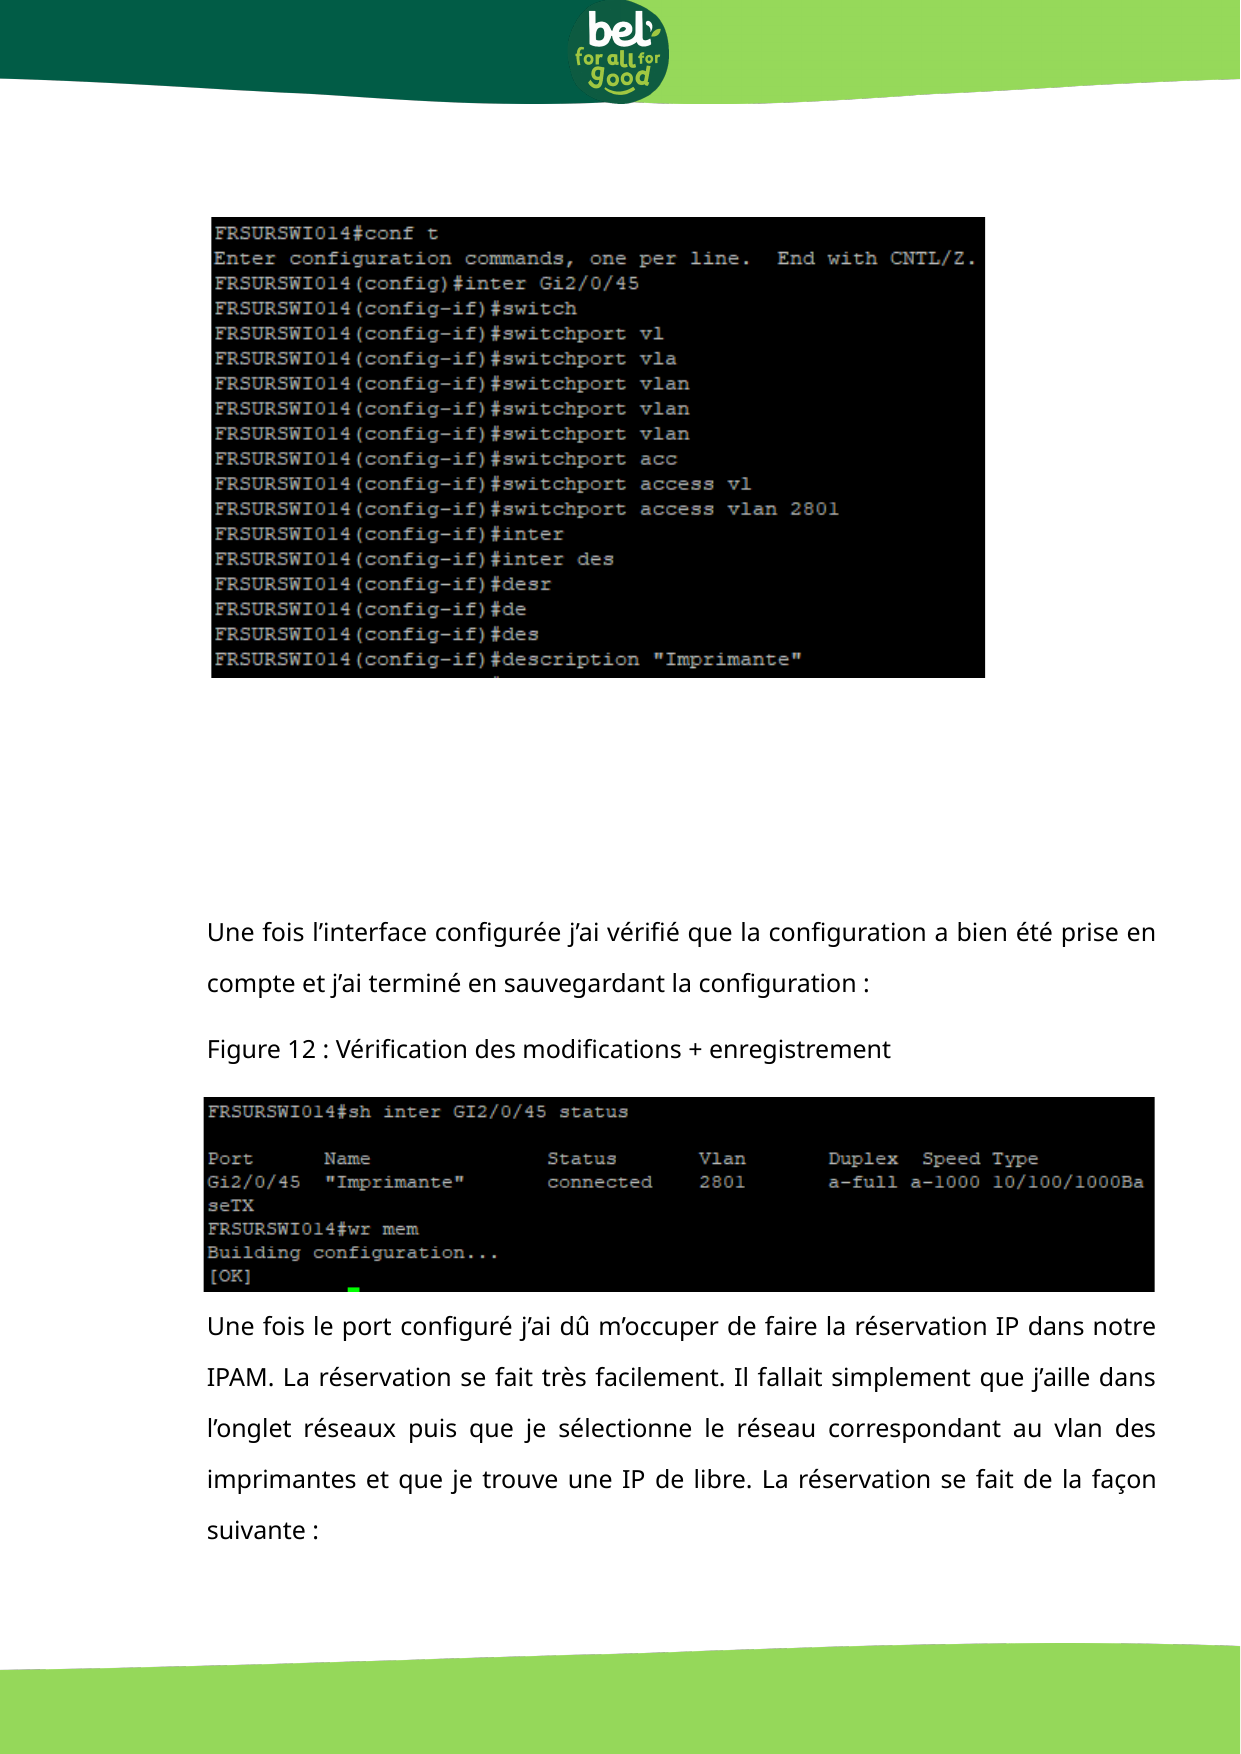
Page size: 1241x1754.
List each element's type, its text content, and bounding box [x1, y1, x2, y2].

picture [203, 1097, 1155, 1292]
text Une fois l’interface configurée j’ai vérifié que la configuration a bien été prise en compte et j’ai terminé en sauvegardant la configuration : [177, 868, 1181, 984]
text Une fois le port configuré j’ai dû m’occuper de faire la réservation IP dans notre IPAM. La réservation se fait très facilement. Il fallait simplement que j’aille dans l’onglet réseaux puis que je sélectionne le réseau correspondant au vlan des imprimantes et que je trouve une IP de libre. La réservation se fait de la façon suivante : [177, 1050, 1181, 1547]
text Figure 12 : Vérification des modifications + enregistrement [177, 984, 1181, 1050]
picture [0, 0, 1240, 104]
picture [211, 217, 986, 678]
picture [0, 1643, 1241, 1754]
